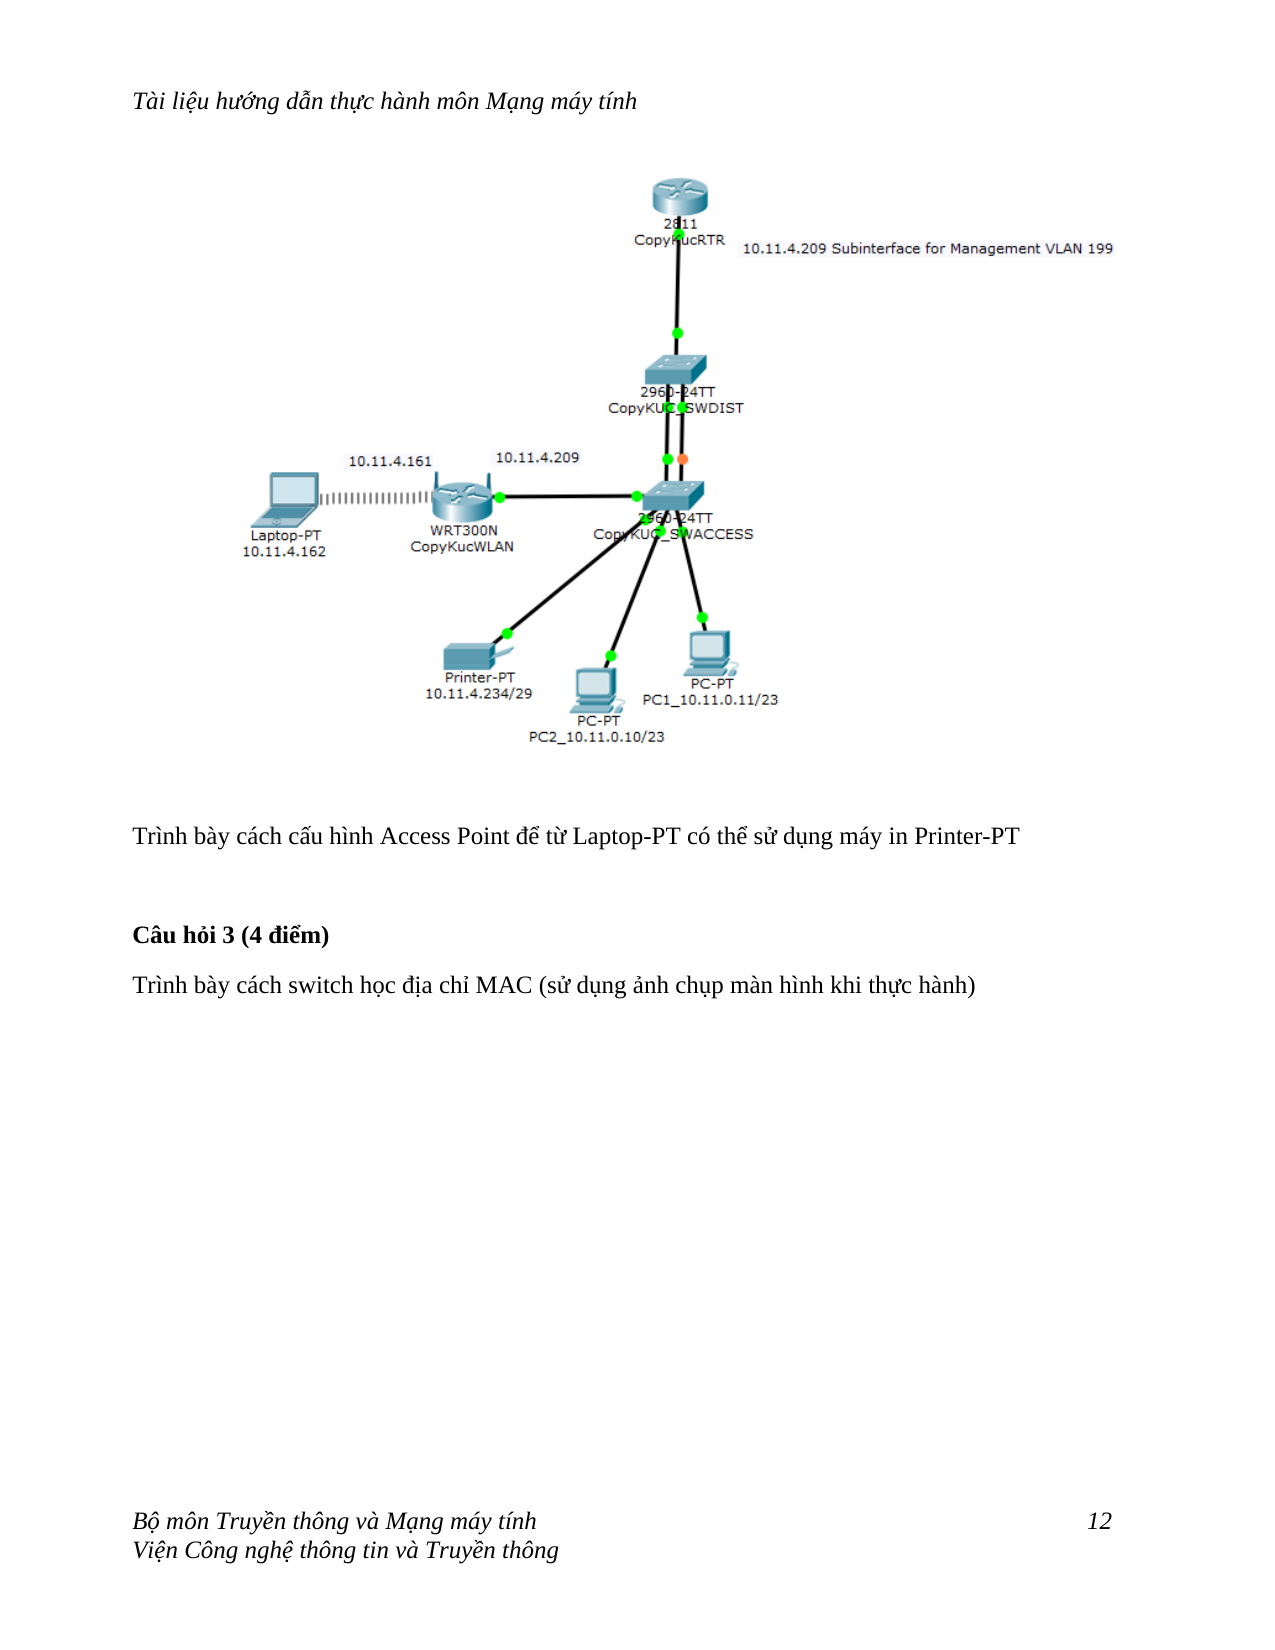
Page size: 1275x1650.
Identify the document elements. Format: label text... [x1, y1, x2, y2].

picture [132, 147, 1148, 800]
text Trình bày cách switch học địa chỉ MAC (sử dụng ảnh chụp màn hình khi thực hành) [132, 970, 1125, 999]
text Câu hỏi 3 (4 điểm) [132, 920, 1125, 949]
text Trình bày cách cấu hình Access Point để từ Laptop-PT có thể sử dụng máy in Printer-PT [132, 821, 1125, 850]
